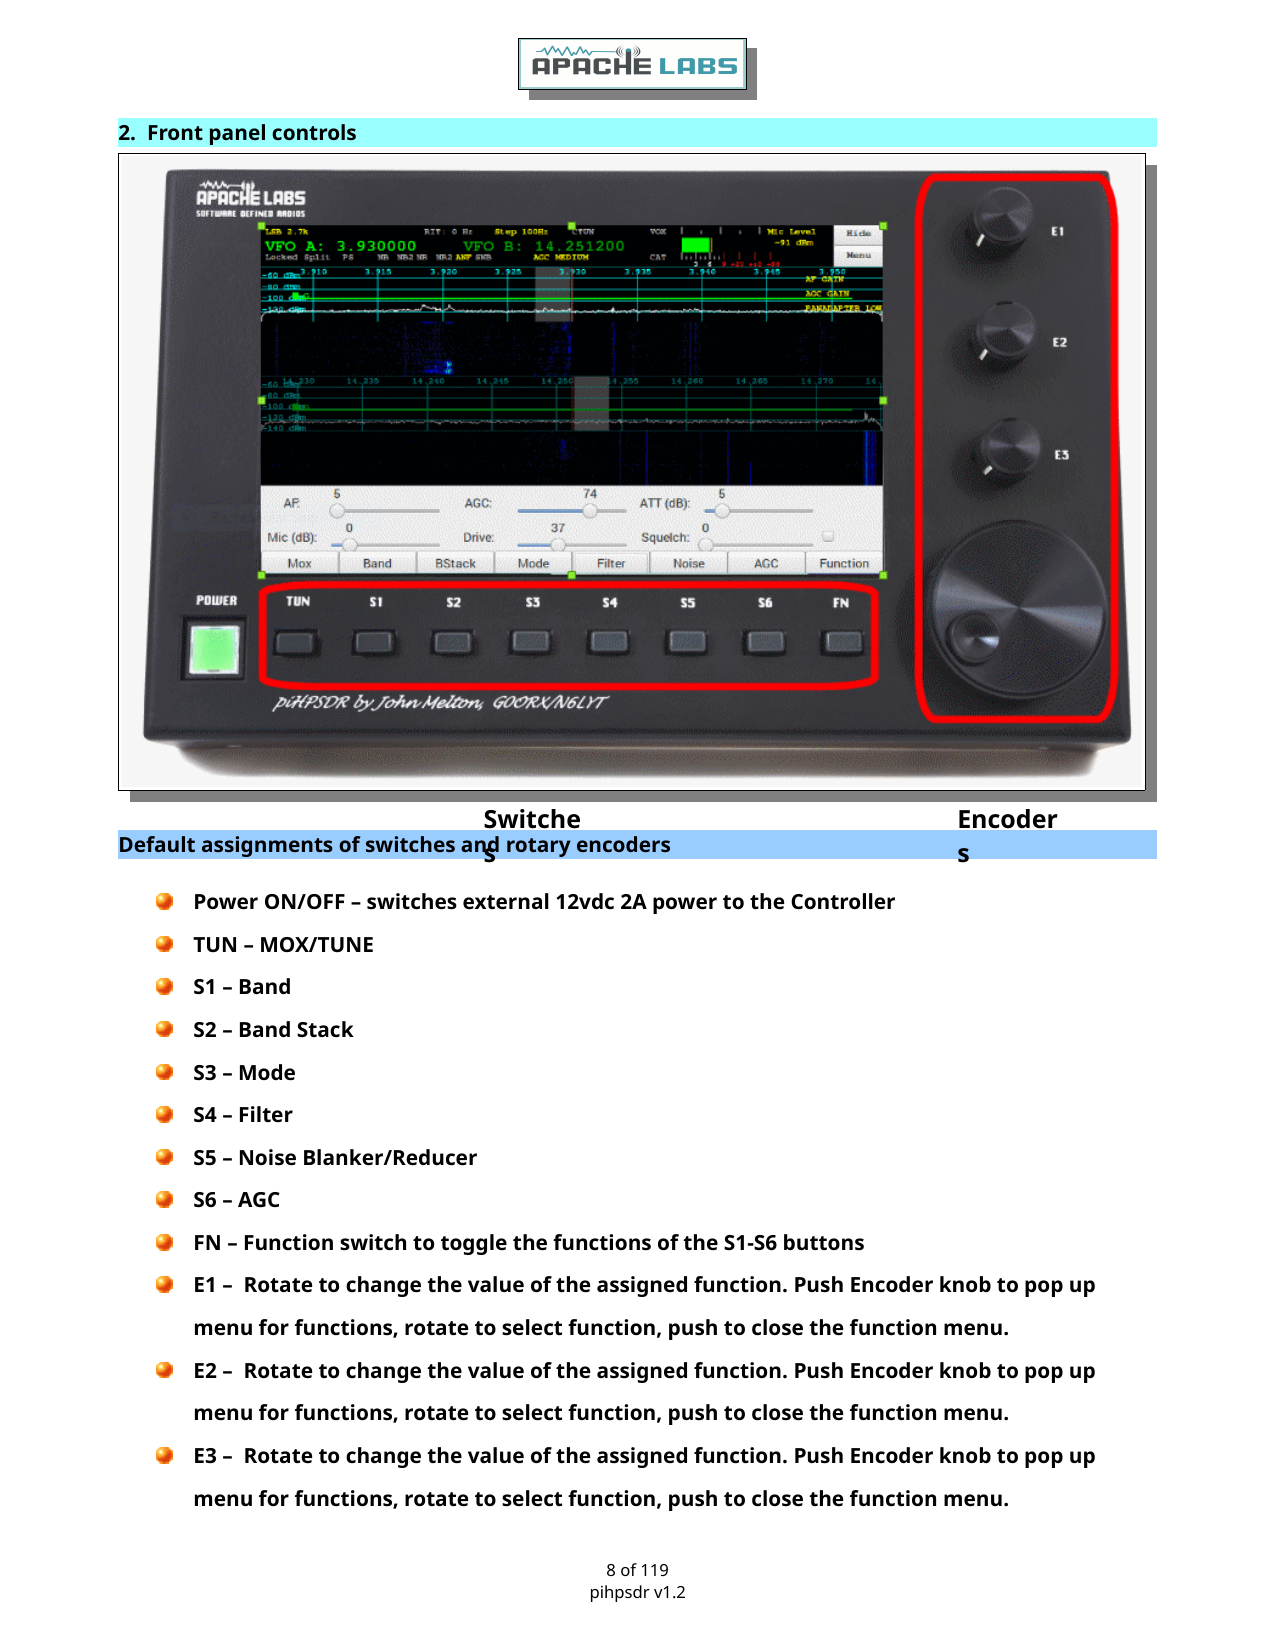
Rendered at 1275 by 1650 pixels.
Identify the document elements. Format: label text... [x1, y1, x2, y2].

picture [121, 156, 1142, 787]
list E1 – Rotate to change the value of the assigned function. Push Encoder knob to pop up menu for functions, rotate to select function, push to close the function menu. [156, 1271, 1157, 1342]
picture [156, 1234, 173, 1251]
picture [156, 1064, 173, 1080]
picture [156, 1106, 173, 1123]
list S5 – Noise Blanker/Reducer [156, 1143, 1157, 1171]
list S4 – Filter [156, 1100, 1157, 1129]
picture [156, 1149, 173, 1165]
picture [156, 1276, 173, 1293]
list E3 – Rotate to change the value of the assigned function. Push Encoder knob to pop up menu for functions, rotate to select function, push to close the function menu. [156, 1441, 1157, 1512]
picture [156, 893, 173, 910]
subtitle Default assignments of switches and rotary encoders [118, 830, 1157, 859]
list Power ON/OFF – switches external 12vdc 2A power to the Controller [156, 887, 1157, 916]
list S2 – Band Stack [156, 1015, 1157, 1043]
picture [156, 1021, 173, 1037]
picture [521, 40, 744, 87]
picture [156, 978, 173, 995]
list E2 – Rotate to change the value of the assigned function. Push Encoder knob to pop up menu for functions, rotate to select function, push to close the function menu. [156, 1356, 1157, 1427]
picture [156, 1447, 173, 1464]
list FN – Function switch to toggle the functions of the S1-S6 buttons [156, 1228, 1157, 1256]
picture [156, 1362, 173, 1378]
subtitle 2. Front panel controls [357, 118, 1157, 147]
picture [156, 936, 173, 952]
list TUN – MOX/TUNE [156, 930, 1157, 958]
list S6 – AGC [156, 1185, 1157, 1214]
list S1 – Band [156, 972, 1157, 1001]
picture [156, 1191, 173, 1208]
list S3 – Mode [156, 1058, 1157, 1086]
